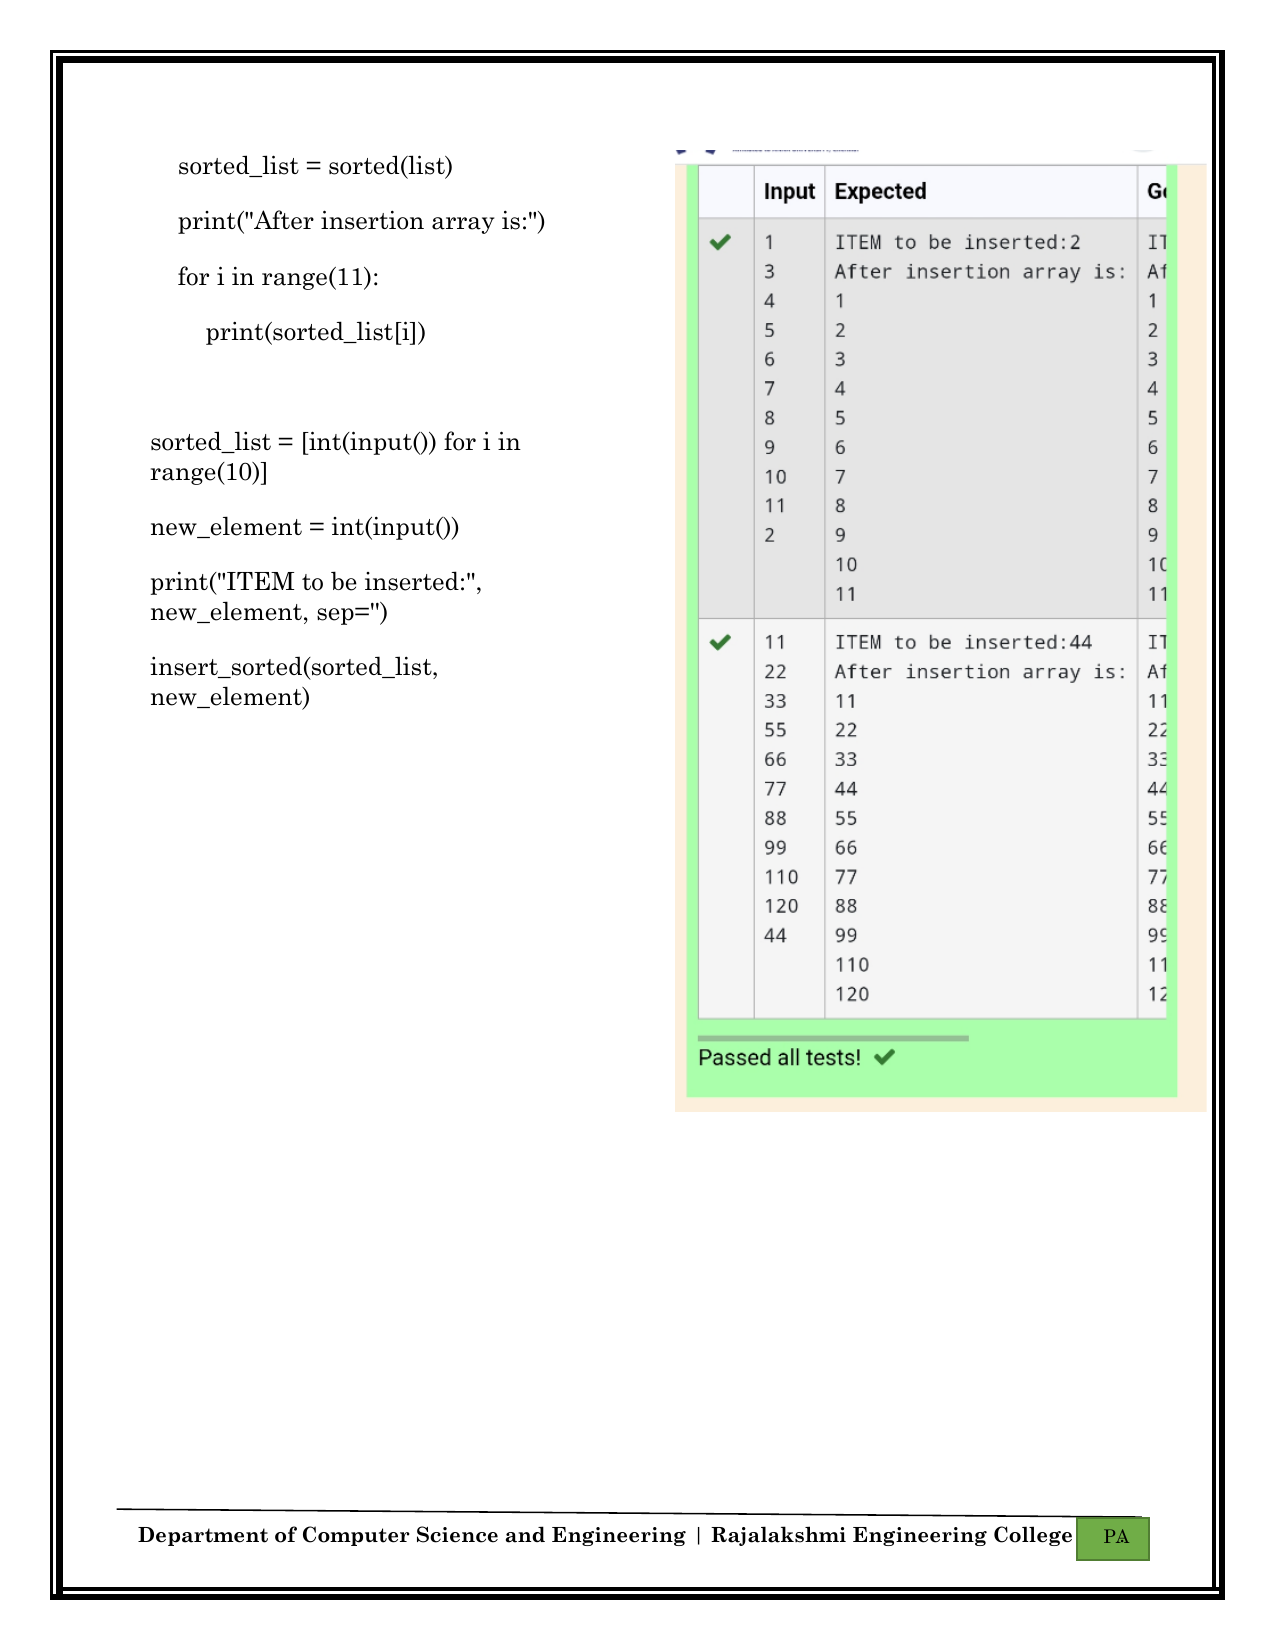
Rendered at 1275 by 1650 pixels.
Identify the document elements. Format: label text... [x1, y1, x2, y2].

text print("ITEM to be inserted:", new_element, sep='') [150, 566, 600, 626]
text print(sorted_list[i]) [150, 315, 600, 345]
picture [675, 150, 1207, 1112]
text sorted_list = sorted(list) [150, 150, 600, 180]
text print("After insertion array is:") [150, 205, 600, 235]
text for i in range(11): [150, 260, 600, 290]
text sorted_list = [int(input()) for i in range(10)] [150, 426, 600, 486]
text insert_sorted(sorted_list, new_element) [150, 651, 600, 711]
text new_element = int(input()) [150, 511, 600, 541]
